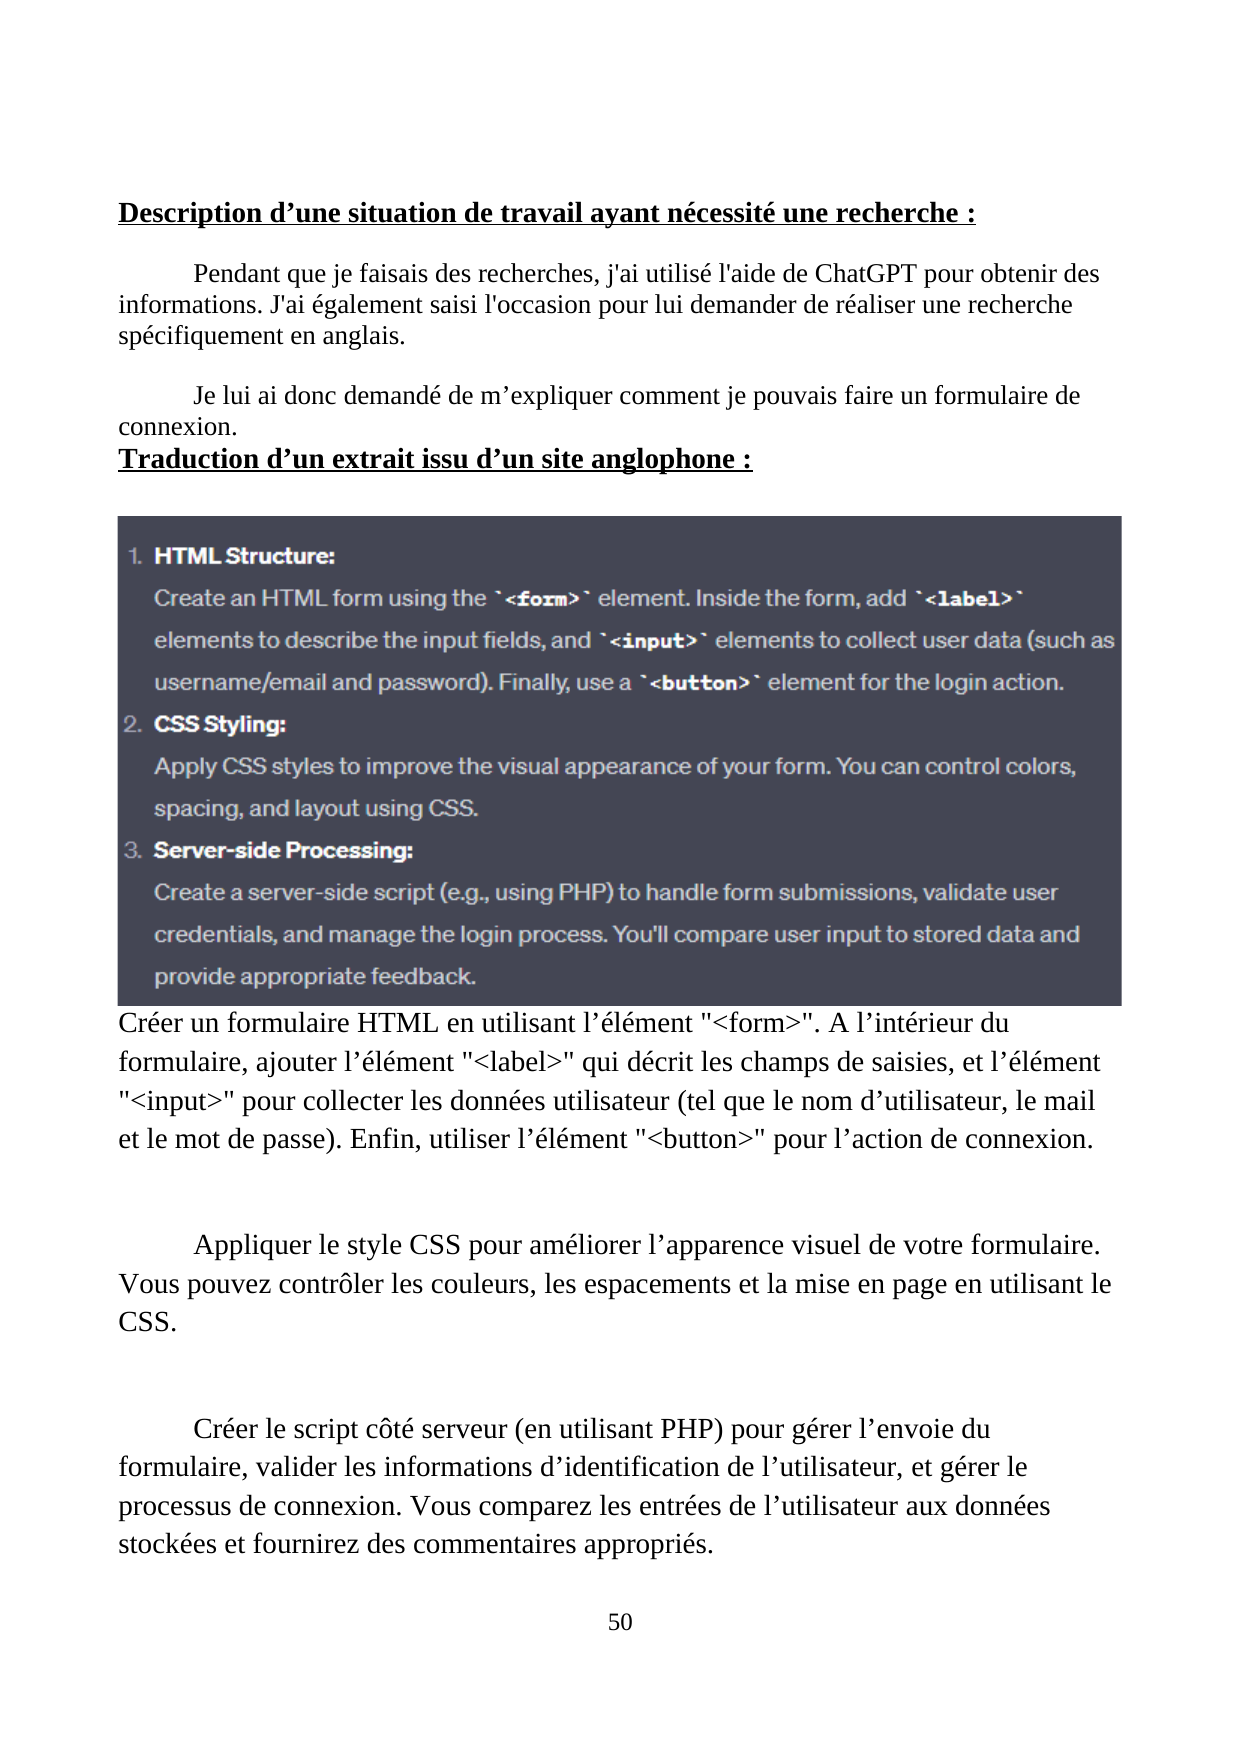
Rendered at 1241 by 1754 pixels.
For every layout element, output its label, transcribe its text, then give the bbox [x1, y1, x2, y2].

text Pendant que je faisais des recherches, j'ai utilisé l'aide de ChatGPT pour obtenir des informations. J'ai également saisi l'occasion pour lui demander de réaliser une recherche spécifiquement en anglais. [118, 257, 1122, 350]
text Description d’une situation de travail ayant nécessité une recherche : [118, 195, 1122, 228]
text Créer un formulaire HTML en utilisant l’élément "<form>". A l’intérieur du formulaire, ajouter l’élément "<label>" qui décrit les champs de saisies, et l’élément "<input>" pour collecter les données utilisateur (tel que le nom d’utilisateur, le mail et le mot de passe). Enfin, utiliser l’élément "<button>" pour l’action de connexion. [118, 1006, 1122, 1155]
text Je lui ai donc demandé de m’expliquer comment je pouvais faire un formulaire de connexion. [118, 379, 1122, 441]
text Traduction d’un extrait issu d’un site anglophone : [118, 441, 1122, 475]
text Créer le script côté serveur (en utilisant PHP) pour gérer l’envoie du formulaire, valider les informations d’identification de l’utilisateur, et gérer le processus de connexion. Vous comparez les entrées de l’utilisateur aux données stockées et fournirez des commentaires appropriés. [118, 1411, 1122, 1560]
text Appliquer le style CSS pour améliorer l’apparence visuel de votre formulaire. Vous pouvez contrôler les couleurs, les espacements et la mise en page en utilisant le CSS. [118, 1227, 1122, 1338]
picture [117, 516, 1122, 1006]
